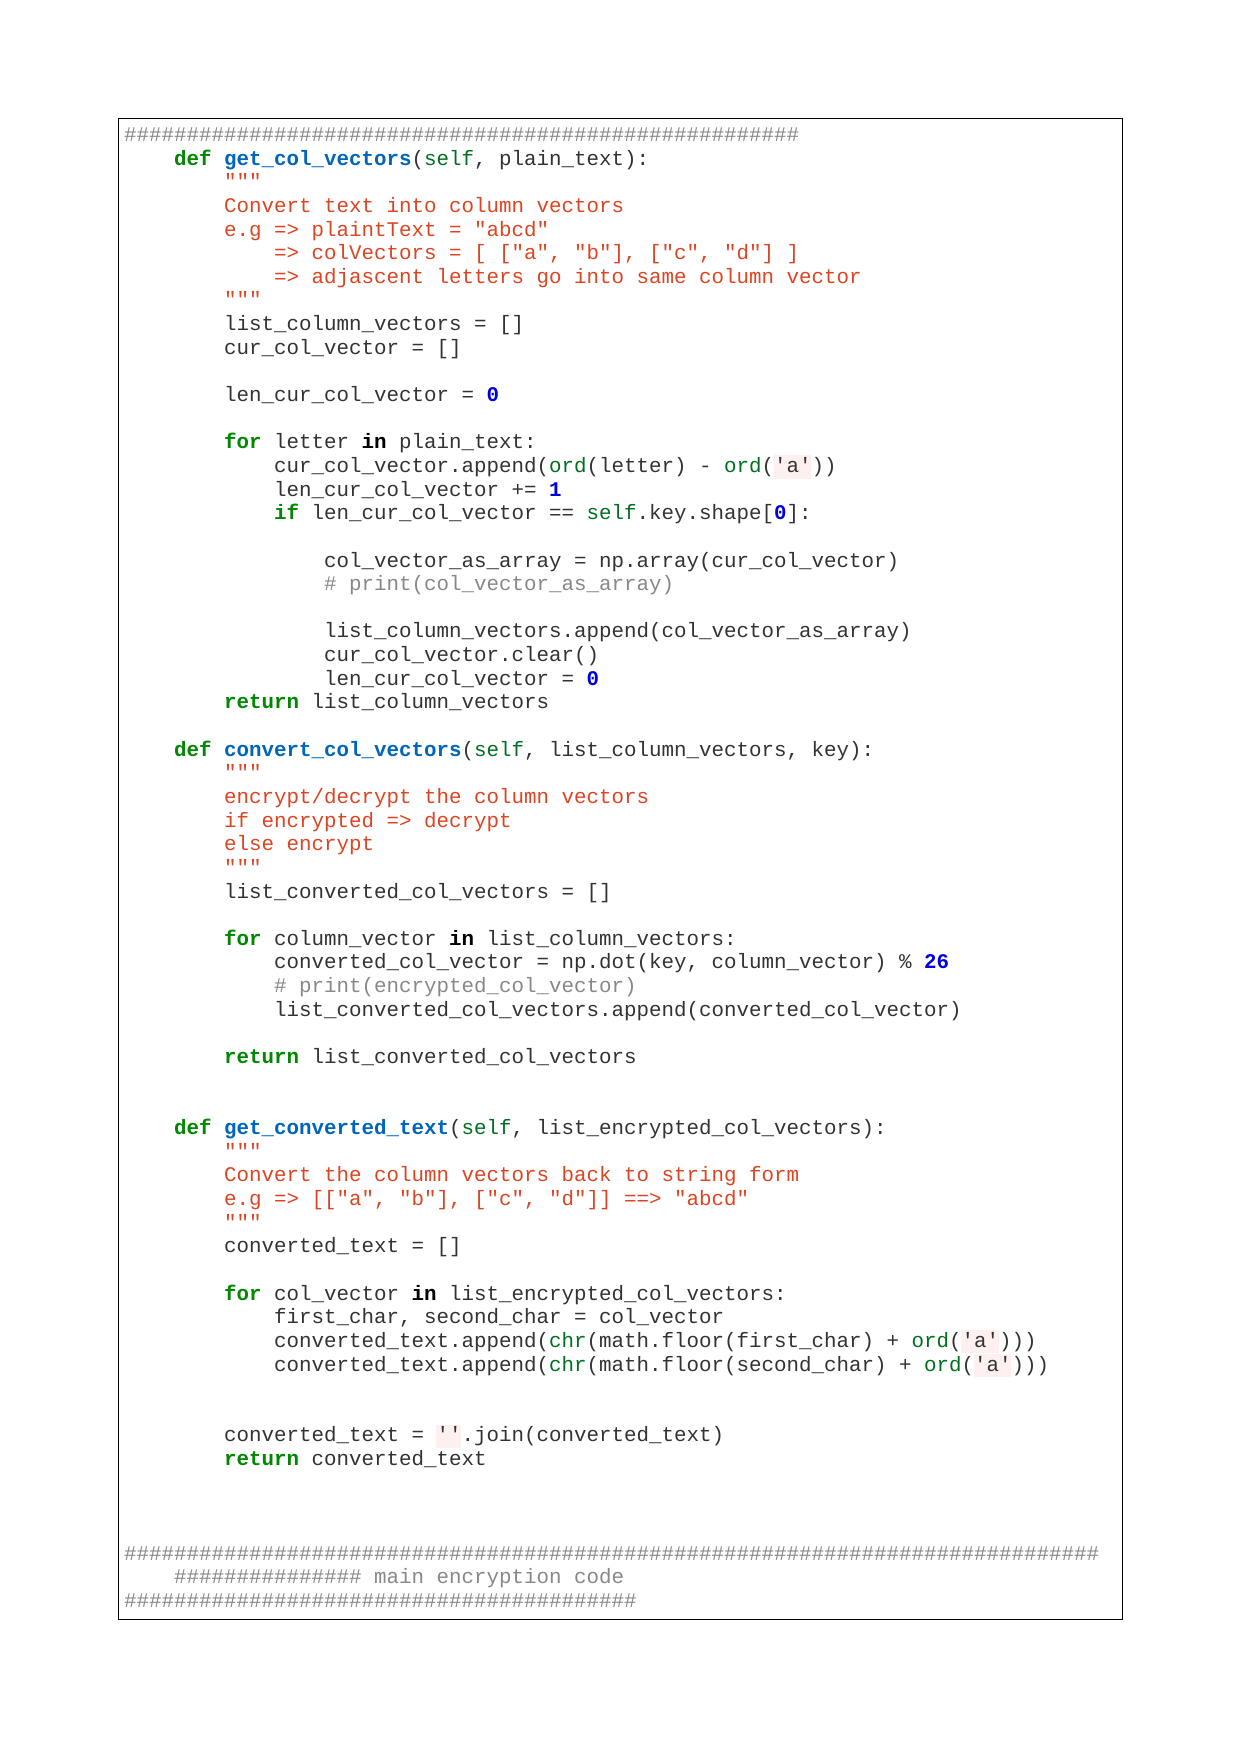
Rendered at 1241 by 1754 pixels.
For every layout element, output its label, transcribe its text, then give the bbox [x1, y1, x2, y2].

table_header ###################################################### def get_col_vectors(self, plain_text): """ Convert text into column vectors e.g => plaintText = "abcd" => colVectors = [ ["a", "b"], ["c", "d"] ] => adjascent letters go into same column vector """ list_column_vectors = [] cur_col_vector = [] len_cur_col_vector = 0 for letter in plain_text: cur_col_vector.append(ord(letter) - ord('a')) len_cur_col_vector += 1 if len_cur_col_vector == self.key.shape[0]: col_vector_as_array = np.array(cur_col_vector) # print(col_vector_as_array) list_column_vectors.append(col_vector_as_array) cur_col_vector.clear() len_cur_col_vector = 0 return list_column_vectors def convert_col_vectors(self, list_column_vectors, key): """ encrypt/decrypt the column vectors if encrypted => decrypt else encrypt """ list_converted_col_vectors = [] for column_vector in list_column_vectors: converted_col_vector = np.dot(key, column_vector) % 26 # print(encrypted_col_vector) list_converted_col_vectors.append(converted_col_vector) return list_converted_col_vectors def get_converted_text(self, list_encrypted_col_vectors): """ Convert the column vectors back to string form e.g => [["a", "b"], ["c", "d"]] ==> "abcd" """ converted_text = [] for col_vector in list_encrypted_col_vectors: first_char, second_char = col_vector converted_text.append(chr(math.floor(first_char) + ord('a'))) converted_text.append(chr(math.floor(second_char) + ord('a'))) converted_text = ''.join(converted_text) return converted_text ############################################################################## ############### main encryption code ######################################### [119, 119, 1122, 1619]
